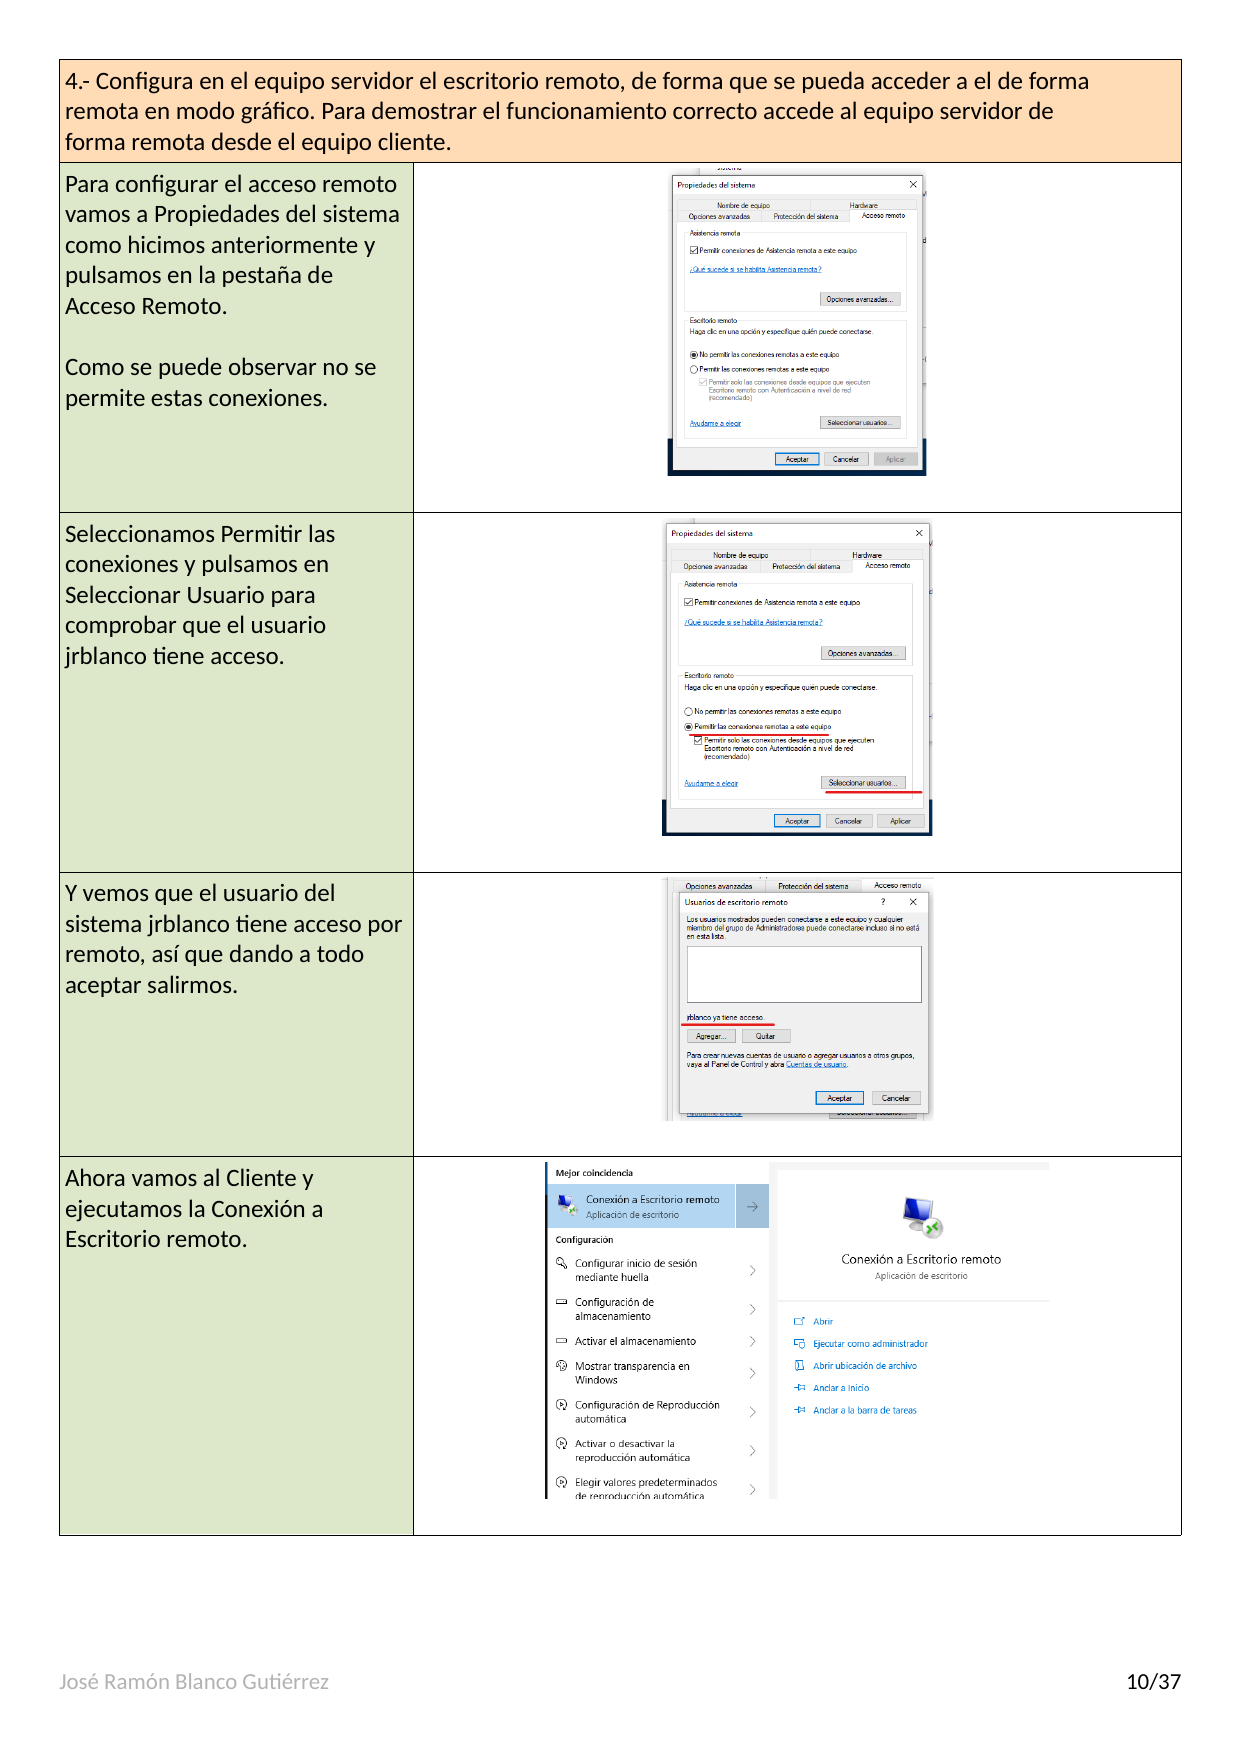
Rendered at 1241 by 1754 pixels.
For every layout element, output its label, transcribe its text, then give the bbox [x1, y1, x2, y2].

picture [545, 1162, 1050, 1499]
table_cell Y vemos que el usuario del sistema jrblanco tiene acceso por remoto, así que dando a todo aceptar salirmos. [60, 873, 413, 1156]
table_cell [414, 163, 1181, 512]
picture [662, 518, 933, 836]
table_cell [414, 873, 1181, 1156]
table_header 4.- Configura en el equipo servidor el escritorio remoto, de forma que se pueda acceder a el de forma remota en modo gráfico. Para demostrar el funcionamiento correcto accede al equipo servidor de forma remota desde el equipo cliente. [60, 60, 1181, 162]
table_cell Ahora vamos al Cliente y ejecutamos la Conexión a Escritorio remoto. [60, 1157, 413, 1534]
picture [667, 168, 927, 476]
table_cell Seleccionamos Permitir las conexiones y pulsamos en Seleccionar Usuario para comprobar que el usuario jrblanco tiene acceso. [60, 513, 413, 872]
table_cell [414, 513, 1181, 872]
table_cell [414, 1157, 1181, 1534]
table_cell Para configurar el acceso remoto vamos a Propiedades del sistema como hicimos anteriormente y pulsamos en la pestaña de Acceso Remoto. Como se puede observar no se permite estas conexiones. [60, 163, 413, 512]
picture [660, 877, 934, 1121]
